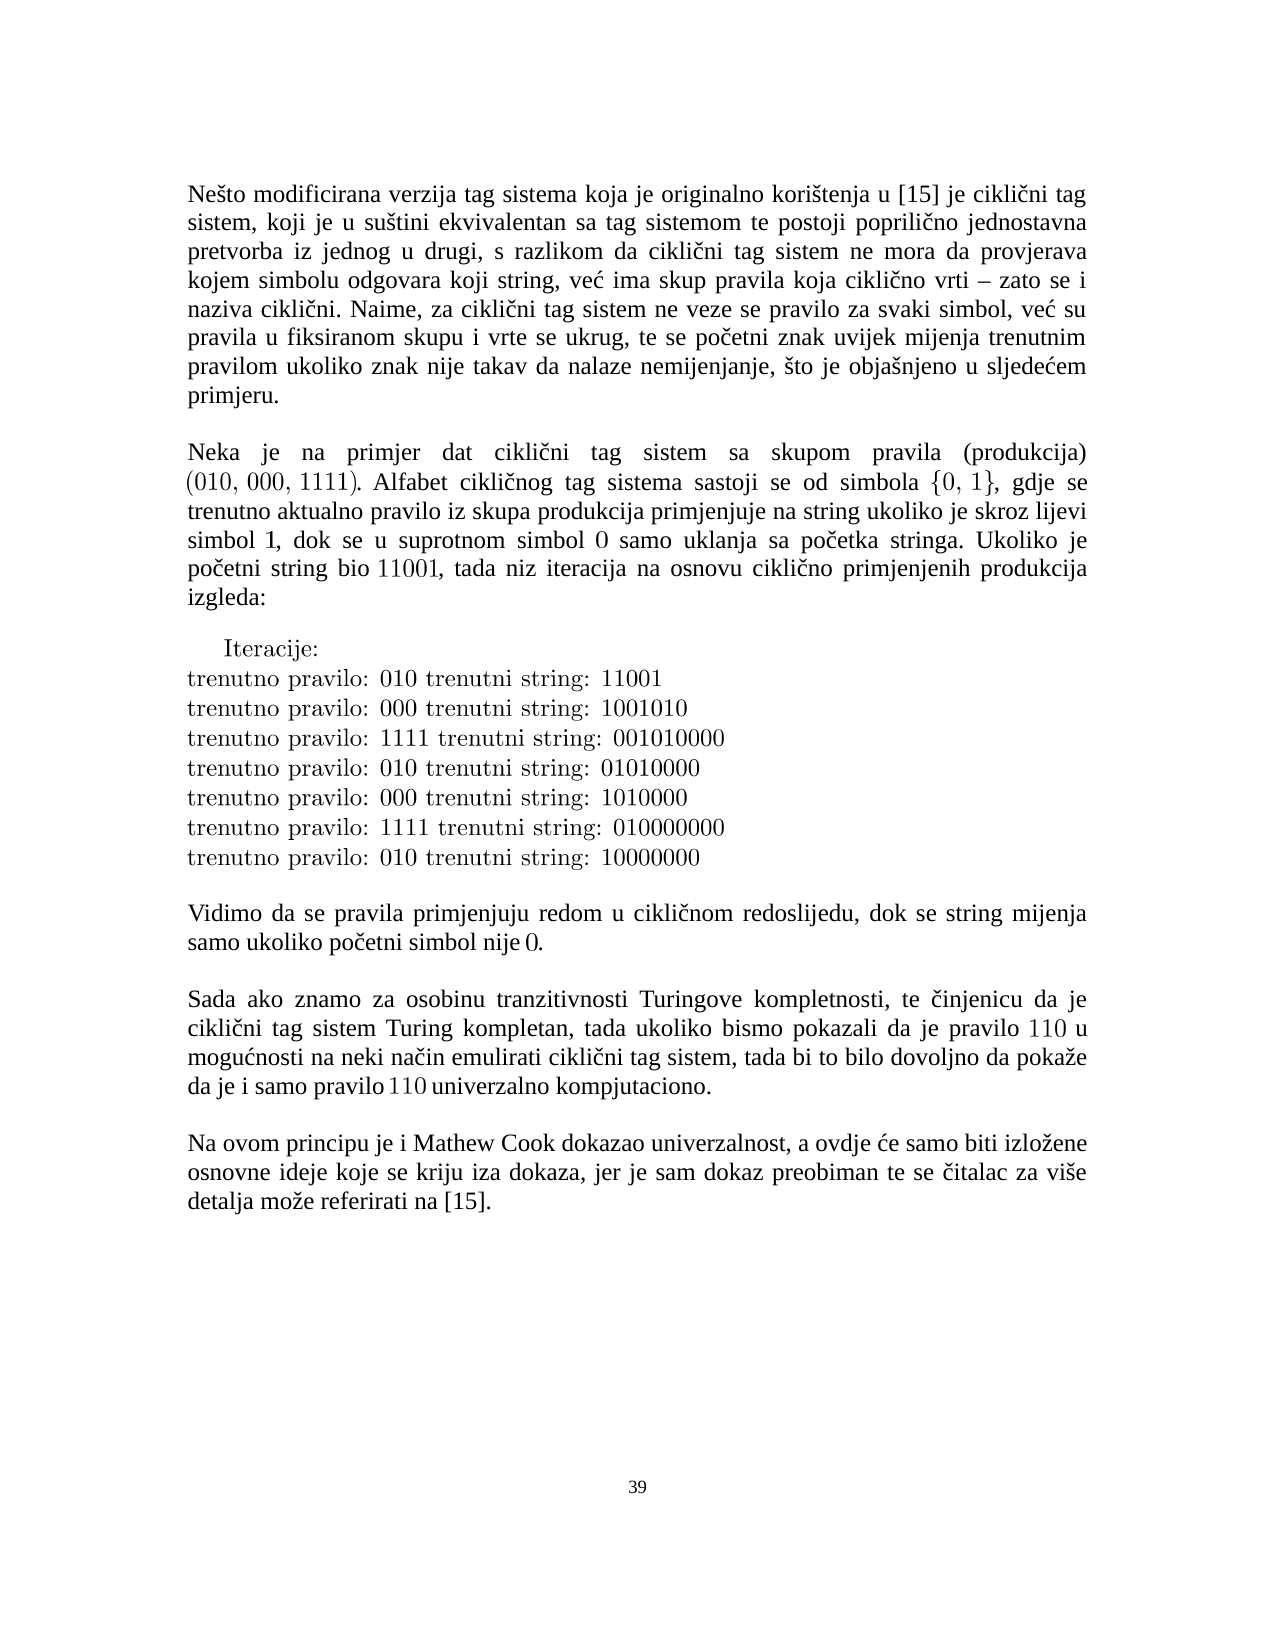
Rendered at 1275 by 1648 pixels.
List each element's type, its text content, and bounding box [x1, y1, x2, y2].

picture [931, 470, 994, 496]
picture [1030, 1019, 1066, 1037]
picture [390, 1077, 426, 1094]
picture [266, 531, 276, 548]
text Na ovom principu je i Mathew Cook dokazao univerzalnost, a ovdje će samo biti izložene osnovne ideje koje se kriju iza dokaza, jer je sam dokaz preobiman te se čitalac za više detalja može referirati na [15]. [187, 1128, 1088, 1214]
picture [187, 639, 724, 870]
picture [526, 933, 538, 951]
text Neka je na primjer dat ciklični tag sistem sa skupom pravila (produkcija) . Alfabet cikličnog tag sistema sastoji se od simbola , gdje se trenutno aktualno pravilo iz skupa produkcija primjenjuje na string ukoliko je skroz lijevi simbol , dok se u suprotnom simbol samo uklanja sa početka stringa. Ukoliko je početni string bio , tada niz iteracija na osnovu ciklično primjenjenih produkcija izgleda: [187, 437, 1088, 611]
picture [187, 470, 356, 496]
text Sada ako znamo za osobinu tranzitivnosti Turingove kompletnosti, te činjenicu da je ciklični tag sistem Turing kompletan, tada ukoliko bismo pokazali da je pravilo u mogućnosti na neki način emulirati ciklični tag sistem, tada bi to bilo dovoljno da pokaže da je i samo pravilo univerzalno kompjutaciono. [187, 984, 1088, 1099]
picture [596, 531, 608, 548]
text Vidimo da se pravila primjenjuju redom u cikličnom redoslijedu, dok se string mijenja samo ukoliko početni simbol nije . [187, 898, 1088, 956]
picture [379, 559, 438, 577]
text Nešto modificirana verzija tag sistema koja je originalno korištenja u [15] je ciklični tag sistem, koji je u suštini ekvivalentan sa tag sistemom te postoji poprilično jednostavna pretvorba iz jednog u drugi, s razlikom da ciklični tag sistem ne mora da provjerava kojem simbolu odgovara koji string, već ima skup pravila koja ciklično vrti – zato se i naziva ciklični. Naime, za ciklični tag sistem ne veze se pravilo za svaki simbol, već su pravila u fiksiranom skupu i vrte se ukrug, te se početni znak uvijek mijenja trenutnim pravilom ukoliko znak nije takav da nalaze nemijenjanje, što je objašnjeno u sljedećem primjeru. [187, 179, 1088, 409]
